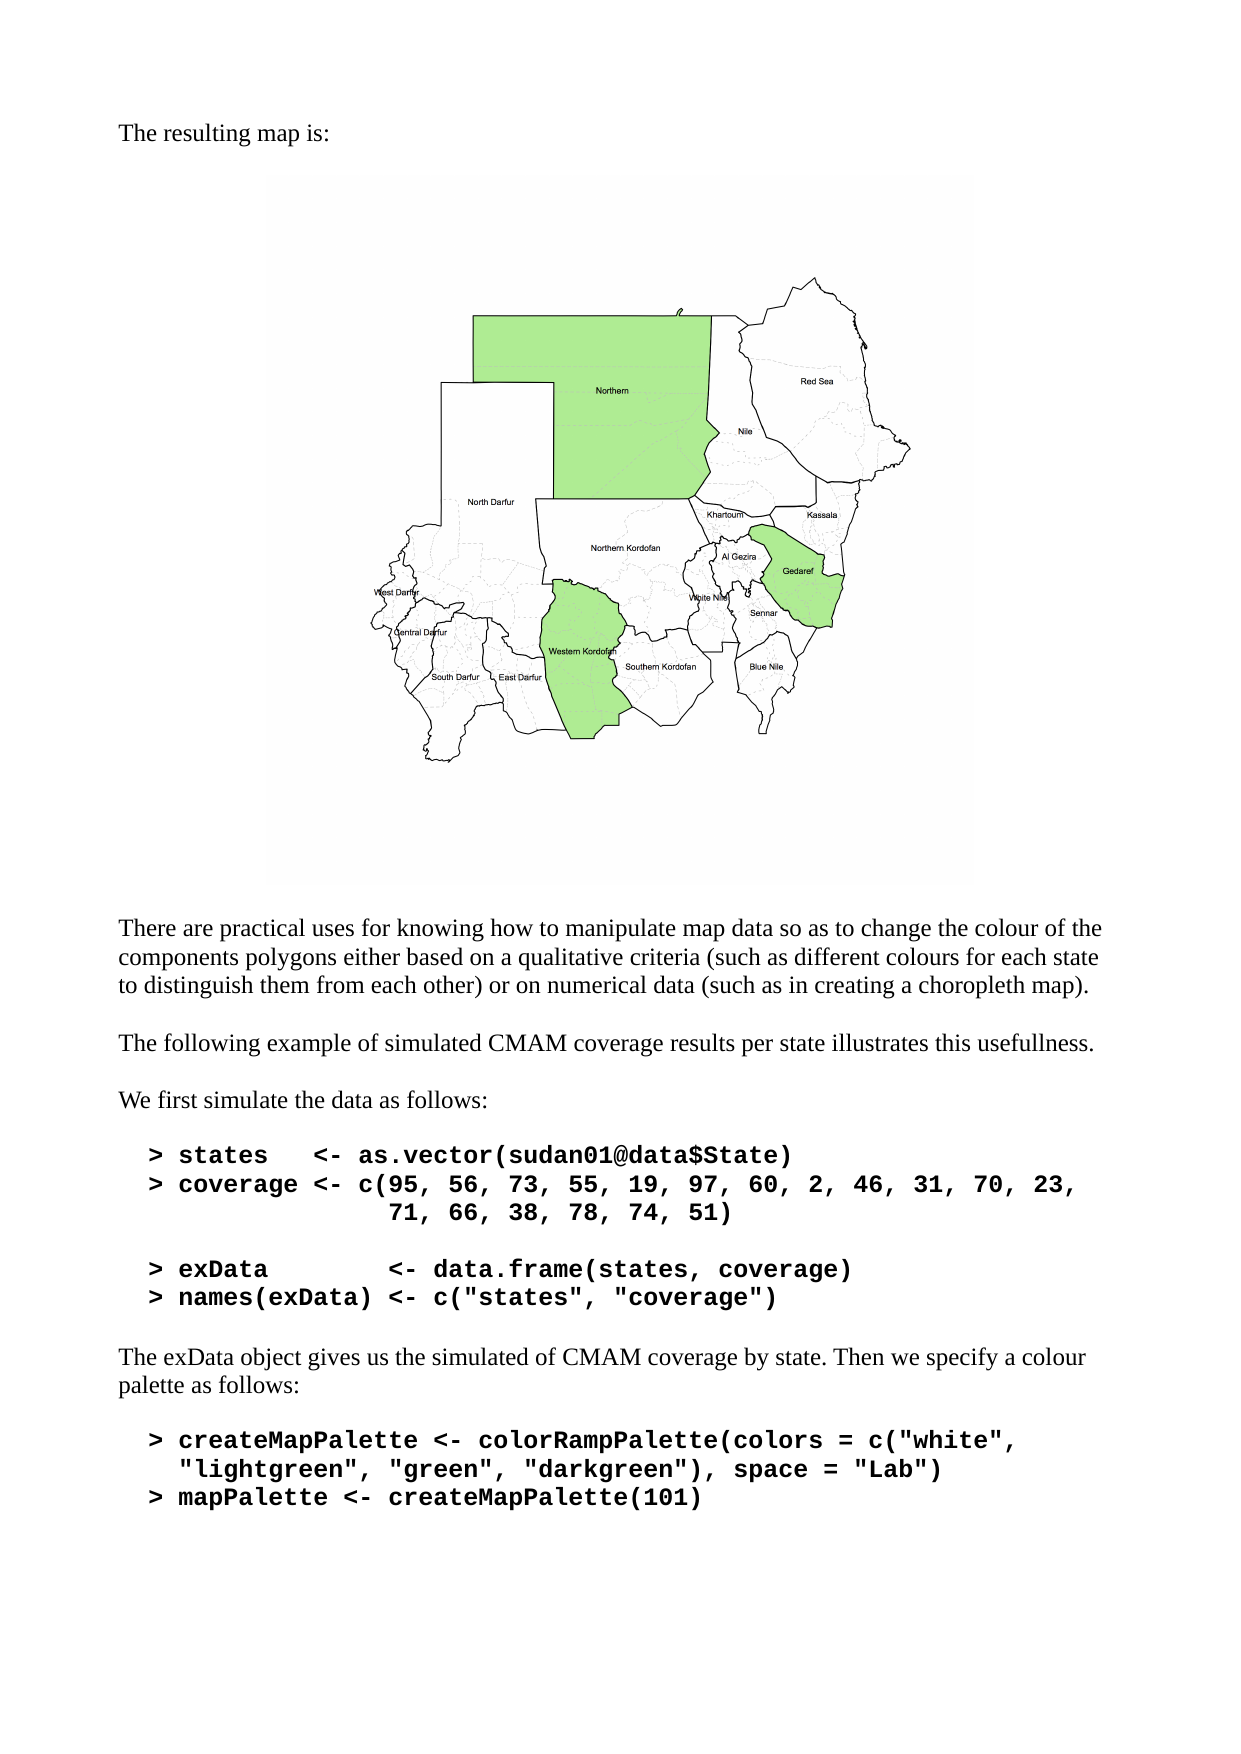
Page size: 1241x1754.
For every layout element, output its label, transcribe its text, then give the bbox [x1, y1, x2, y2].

text There are practical uses for knowing how to manipulate map data so as to change the colour of the components polygons either based on a qualitative criteria (such as different colours for each state to distinguish them from each other) or on numerical data (such as in creating a choropleth map). [118, 913, 1122, 999]
text The resulting map is: [118, 118, 1122, 147]
text The exData object gives us the simulated of CMAM coverage by state. Then we specify a colour palette as follows: [118, 1342, 1122, 1399]
text The following example of simulated CMAM coverage results per state illustrates this usefullness. [118, 1028, 1122, 1057]
text > createMapPalette <- colorRampPalette(colors = c("white", [118, 1428, 1122, 1456]
text 71, 66, 38, 78, 74, 51) [118, 1200, 1122, 1228]
text > names(exData) <- c("states", "coverage") [118, 1285, 1122, 1313]
picture [265, 175, 975, 885]
text > states <- as.vector(sudan01@data$State) [118, 1143, 1122, 1171]
text "lightgreen", "green", "darkgreen"), space = "Lab") [118, 1456, 1122, 1485]
text > mapPalette <- createMapPalette(101) [118, 1485, 1122, 1513]
text We first simulate the data as follows: [118, 1086, 1122, 1114]
text > coverage <- c(95, 56, 73, 55, 19, 97, 60, 2, 46, 31, 70, 23, [118, 1171, 1122, 1200]
text > exData <- data.frame(states, coverage) [118, 1256, 1122, 1285]
